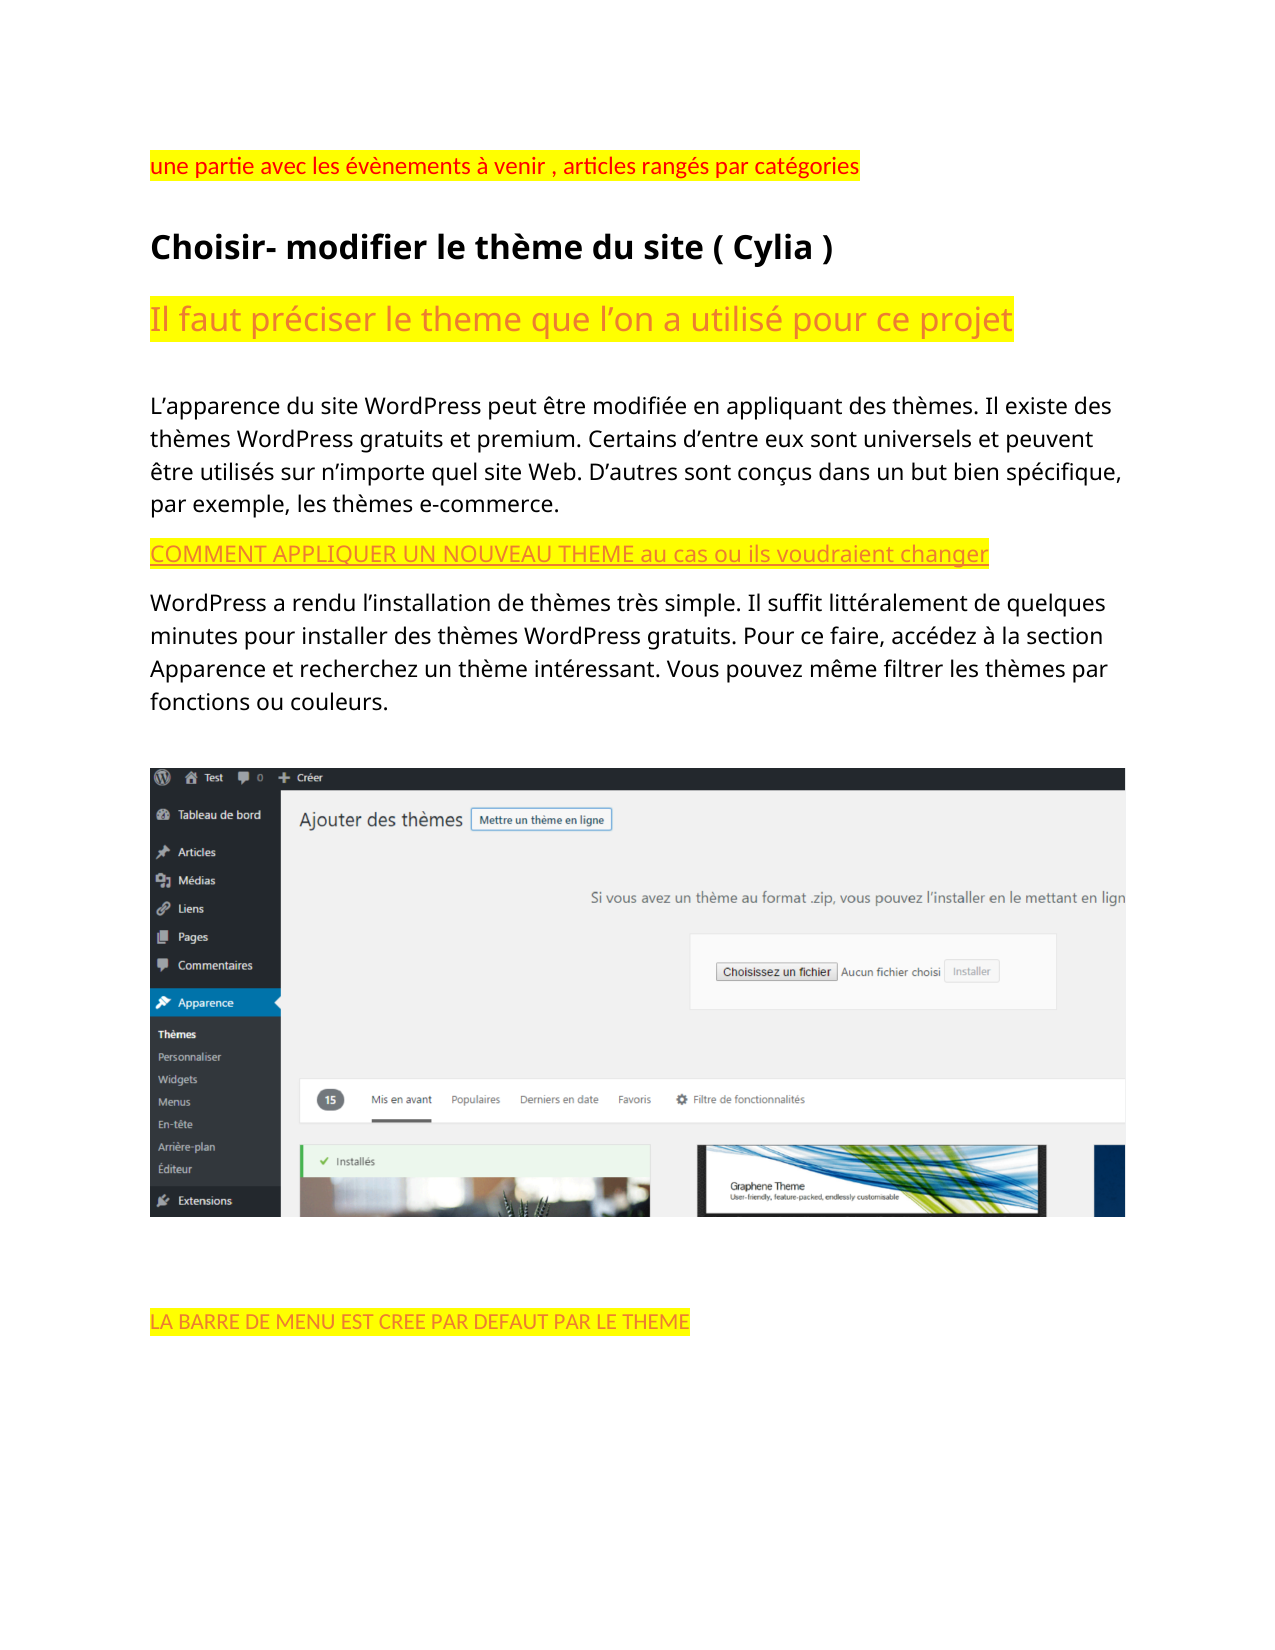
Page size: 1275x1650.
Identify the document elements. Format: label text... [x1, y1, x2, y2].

subtitle Choisir- modifier le thème du site ( Cylia ) [150, 224, 1125, 269]
subtitle Il faut préciser le theme que l’on a utilisé pour ce projet [150, 296, 1125, 342]
text une partie avec les évènements à venir , articles rangés par catégories [150, 150, 1125, 181]
text L’apparence du site WordPress peut être modifiée en appliquant des thèmes. Il existe des thèmes WordPress gratuits et premium. Certains d’entre eux sont universels et peuvent être utilisés sur n’importe quel site Web. D’autres sont conçus dans un but bien spécifique, par exemple, les thèmes e-commerce. [150, 390, 1125, 519]
text COMMENT APPLIQUER UN NOUVEAU THEME au cas ou ils voudraient changer [150, 538, 1125, 569]
text WordPress a rendu l’installation de thèmes très simple. Il suffit littéralement de quelques minutes pour installer des thèmes WordPress gratuits. Pour ce faire, accédez à la section Apparence et recherchez un thème intéressant. Vous pouvez même filtrer les thèmes par fonctions ou couleurs. [150, 587, 1125, 717]
text LA BARRE DE MENU EST CREE PAR DEFAUT PAR LE THEME [150, 1307, 1125, 1336]
